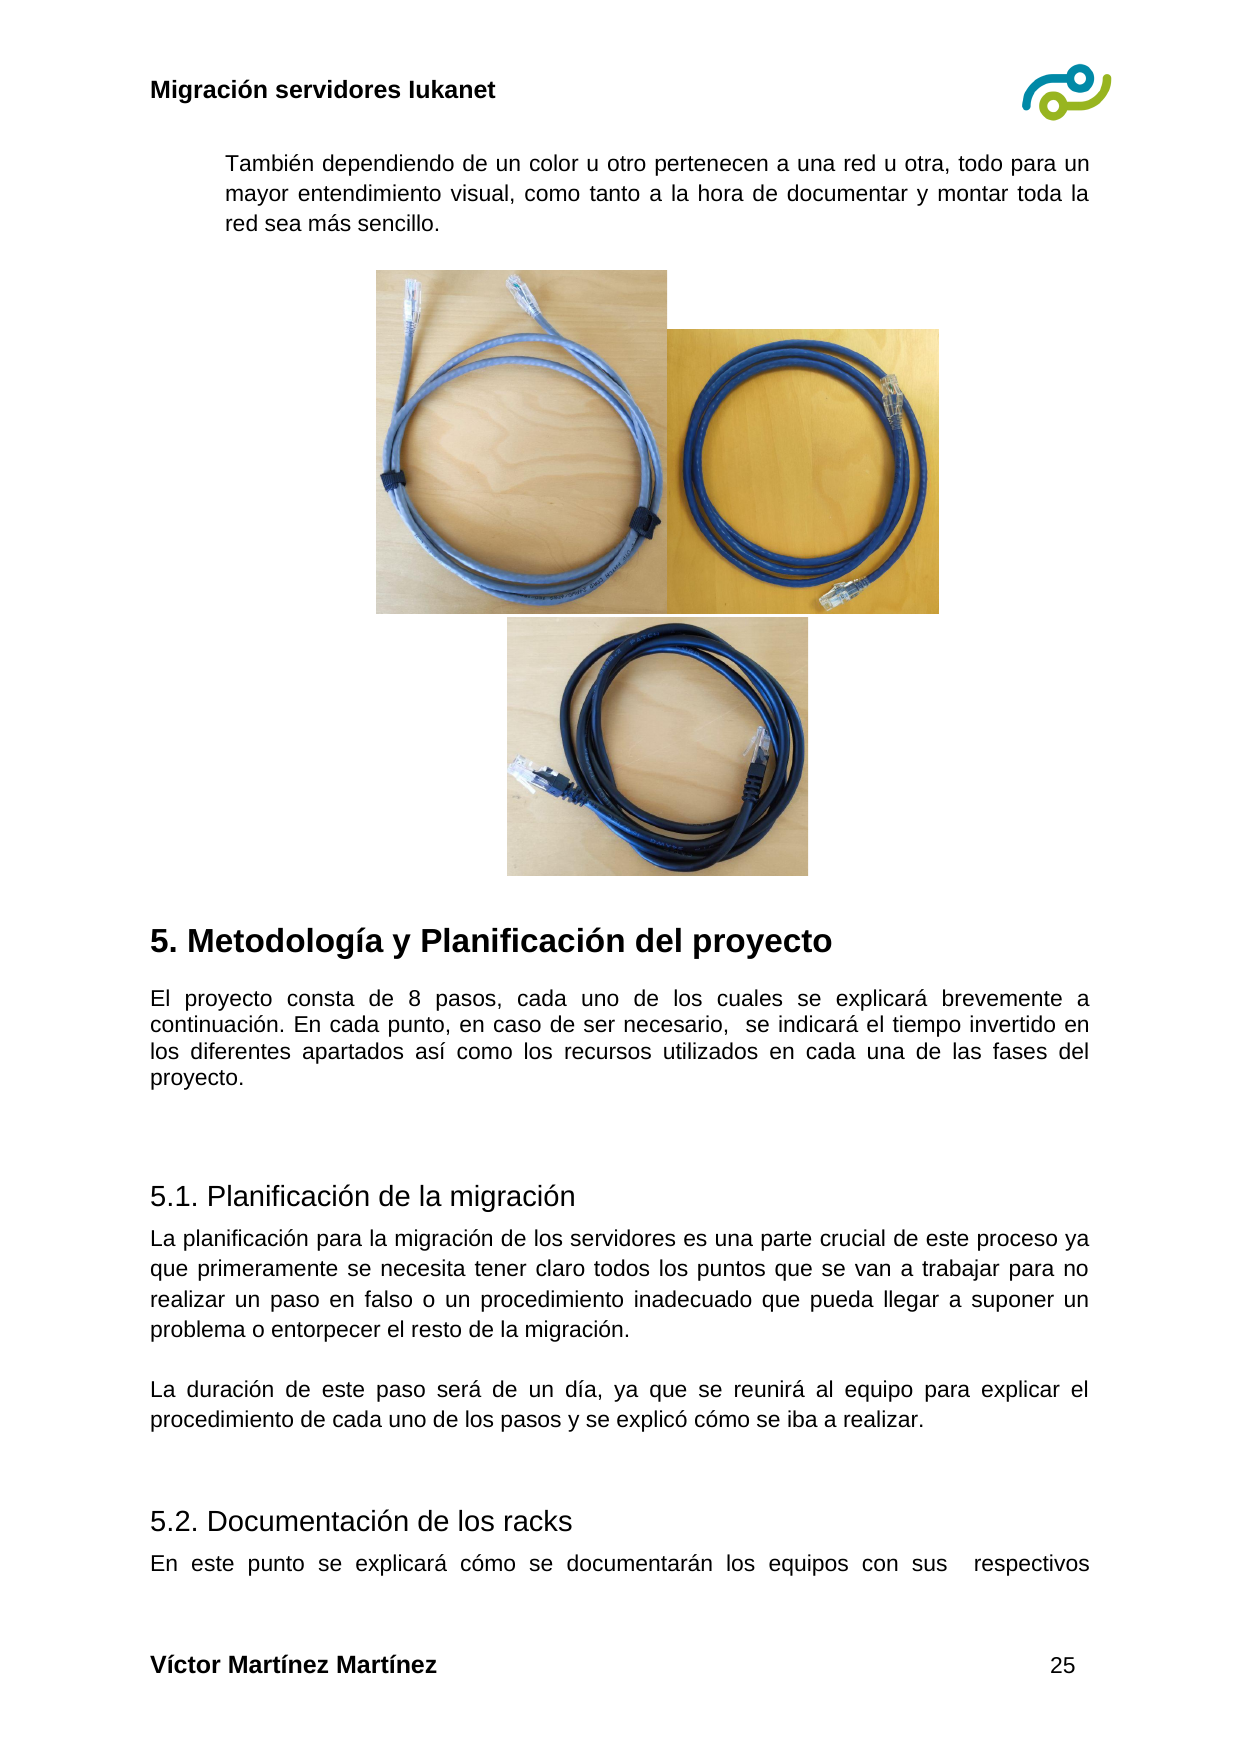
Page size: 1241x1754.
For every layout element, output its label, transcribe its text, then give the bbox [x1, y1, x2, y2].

text El proyecto consta de 8 pasos, cada uno de los cuales se explicará brevemente a continuación. En cada punto, en caso de ser necesario, se indicará el tiempo invertido en los diferentes apartados así como los recursos utilizados en cada una de las fases del proyecto. [150, 985, 1090, 1090]
text También dependiendo de un color u otro pertenecen a una red u otra, todo para un mayor entendimiento visual, como tanto a la hora de documentar y montar toda la red sea más sencillo. [225, 150, 1090, 237]
text La duración de este paso será de un día, ya que se reunirá al equipo para explicar el procedimiento de cada uno de los pasos y se explicó cómo se iba a realizar. [150, 1376, 1090, 1433]
subtitle 5.2. Documentación de los racks [150, 1504, 1090, 1538]
picture [1018, 59, 1034, 122]
text La planificación para la migración de los servidores es una parte crucial de este proceso ya que primeramente se necesita tener claro todos los puntos que se van a trabajar para no realizar un paso en falso o un procedimiento inadecuado que pueda llegar a suponer un problema o entorpecer el resto de la migración. [150, 1225, 1090, 1342]
subtitle 5. Metodología y Planificación del proyecto [150, 921, 1090, 960]
picture [376, 270, 939, 614]
picture [507, 617, 809, 876]
text En este punto se explicará cómo se documentarán los equipos con sus respectivos [150, 1550, 1090, 1577]
subtitle 5.1. Planificación de la migración [150, 1179, 1090, 1213]
